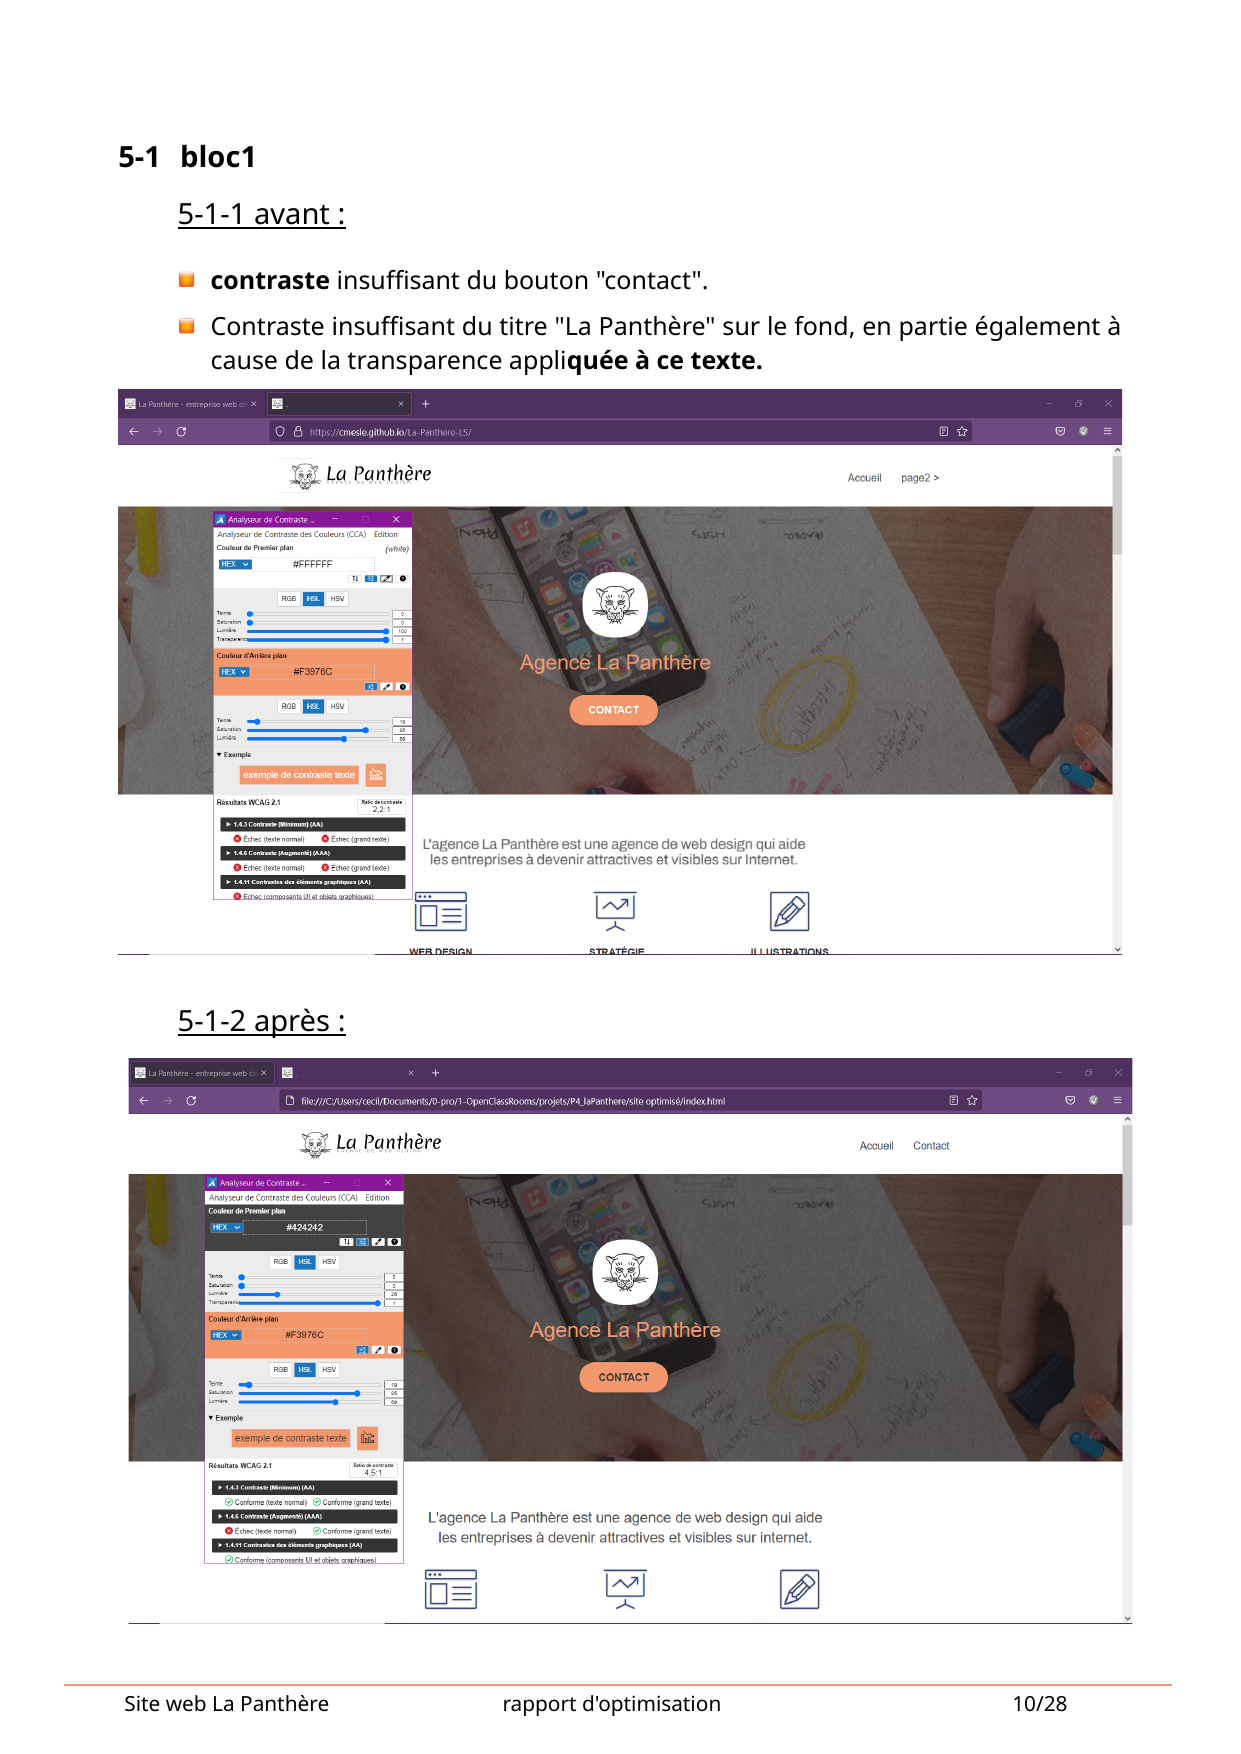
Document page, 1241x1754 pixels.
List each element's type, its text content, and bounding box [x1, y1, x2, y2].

list Contraste insuffisant du titre "La Panthère" sur le fond, en partie également à cause de la transparence appliquée à ce texte. [177, 309, 1122, 377]
picture [118, 389, 1123, 955]
text 5-1-1 avant : [177, 193, 1122, 233]
list contraste insuffisant du bouton "contact". [177, 262, 1122, 296]
text 5-1 bloc1 [118, 136, 1122, 176]
text 5-1-2 après : [177, 1000, 1122, 1040]
picture [128, 1058, 1133, 1624]
